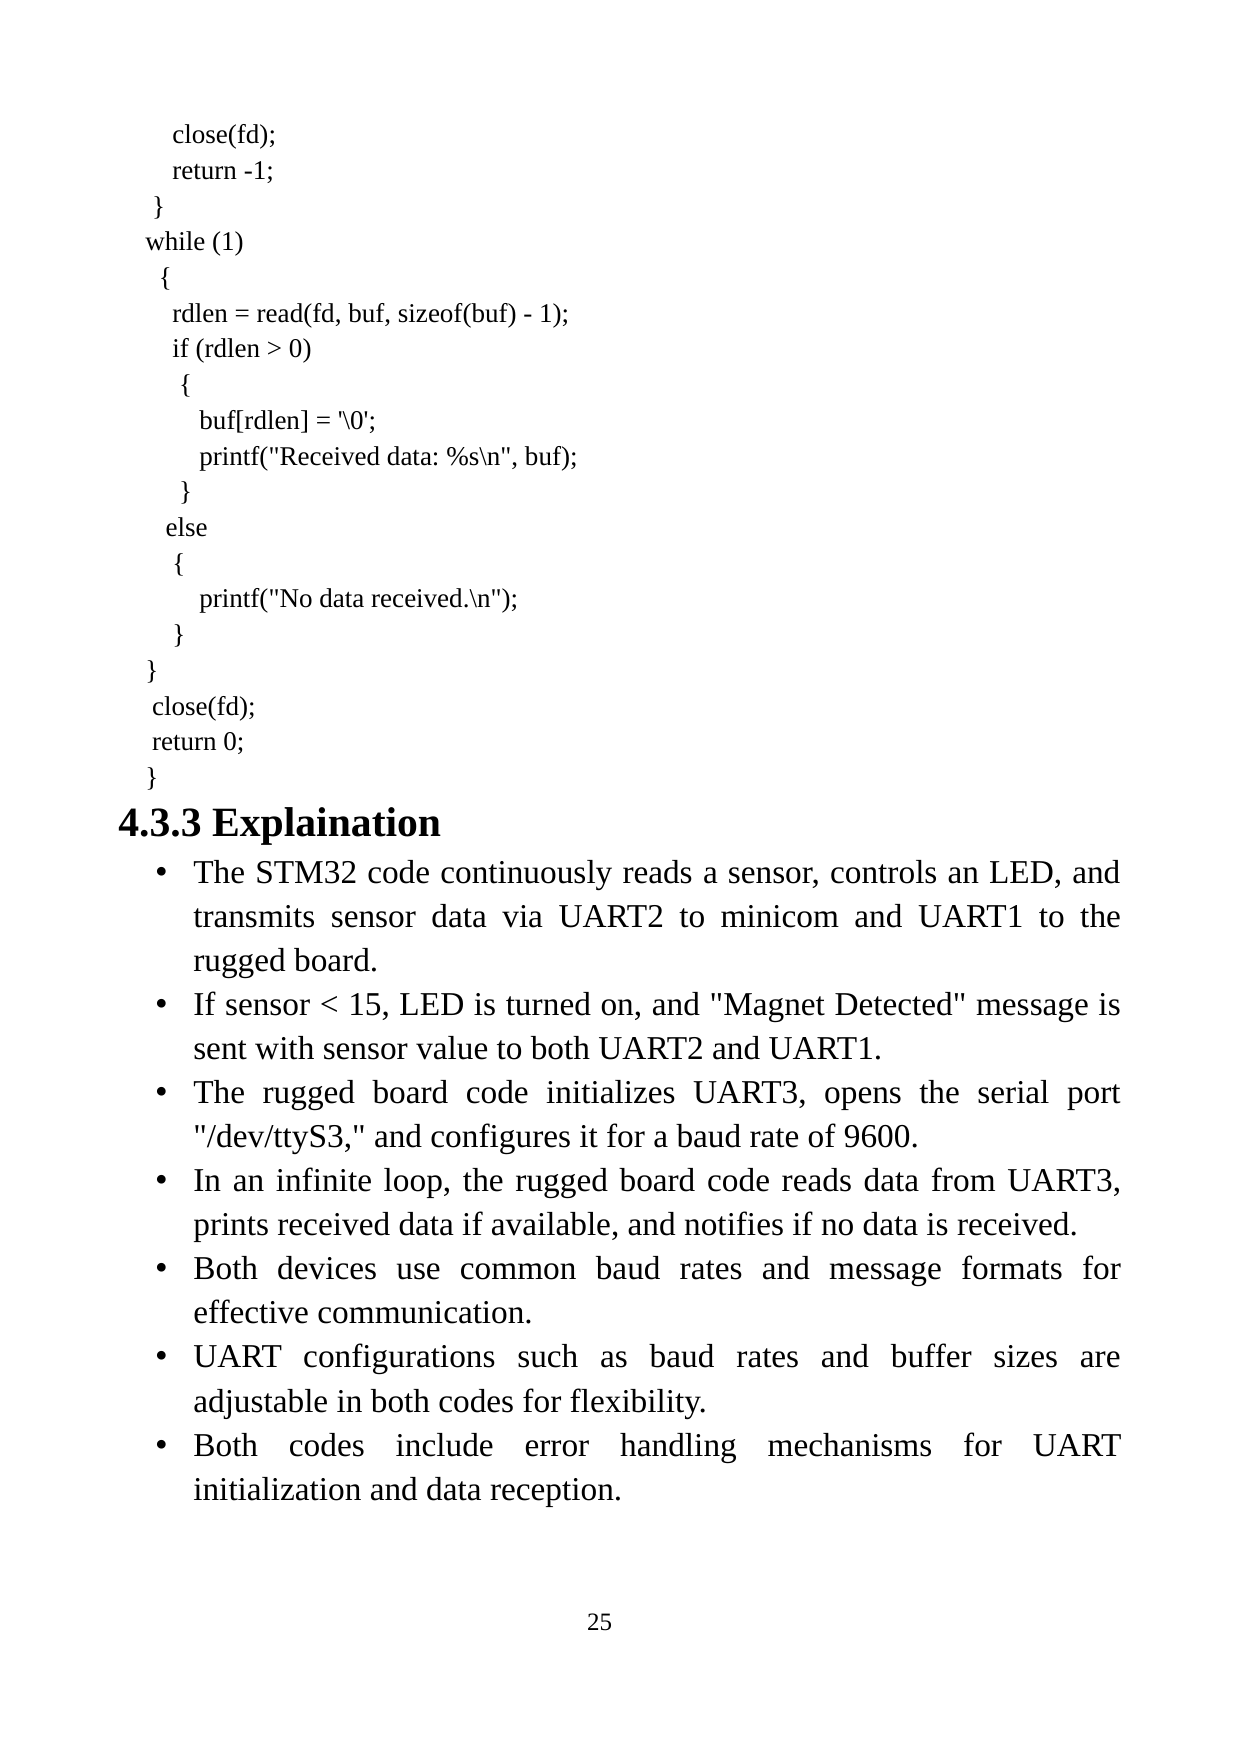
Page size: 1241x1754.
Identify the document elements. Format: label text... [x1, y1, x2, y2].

text 4.3.3 Explaination [118, 797, 1122, 845]
text } [118, 475, 1122, 507]
text printf("No data received.\n"); [118, 583, 1122, 614]
text close(fd); [118, 118, 1122, 149]
text printf("Received data: %s\n", buf); [118, 440, 1122, 471]
text buf[rdlen] = '\0'; [118, 404, 1122, 435]
list Both devices use common baud rates and message formats for effective communication. [156, 1249, 1122, 1331]
text return 0; [118, 726, 1122, 757]
text { [118, 547, 1122, 578]
text } [118, 189, 1122, 221]
text else [118, 511, 1122, 542]
list If sensor < 15, LED is turned on, and "Magnet Detected" message is sent with sensor value to both UART2 and UART1. [156, 984, 1122, 1067]
text if (rdlen > 0) [118, 332, 1122, 364]
text } [118, 618, 1122, 649]
text return -1; [118, 154, 1122, 185]
text rdlen = read(fd, buf, sizeof(buf) - 1); [118, 297, 1122, 328]
text } [118, 654, 1122, 685]
text while (1) [118, 225, 1122, 256]
text { [118, 261, 1122, 292]
list In an infinite loop, the rugged board code reads data from UART3, prints received data if available, and notifies if no data is received. [156, 1161, 1122, 1243]
text } [118, 761, 1122, 792]
list UART configurations such as baud rates and buffer sizes are adjustable in both codes for flexibility. [156, 1337, 1122, 1419]
list The STM32 code continuously reads a sensor, controls an LED, and transmits sensor data via UART2 to minicom and UART1 to the rugged board. [156, 852, 1122, 978]
list The rugged board code initializes UART3, opens the serial port "/dev/ttyS3," and configures it for a baud rate of 9600. [156, 1072, 1122, 1155]
list Both codes include error handling mechanisms for UART initialization and data reception. [156, 1425, 1122, 1507]
text close(fd); [118, 690, 1122, 721]
text { [118, 368, 1122, 399]
